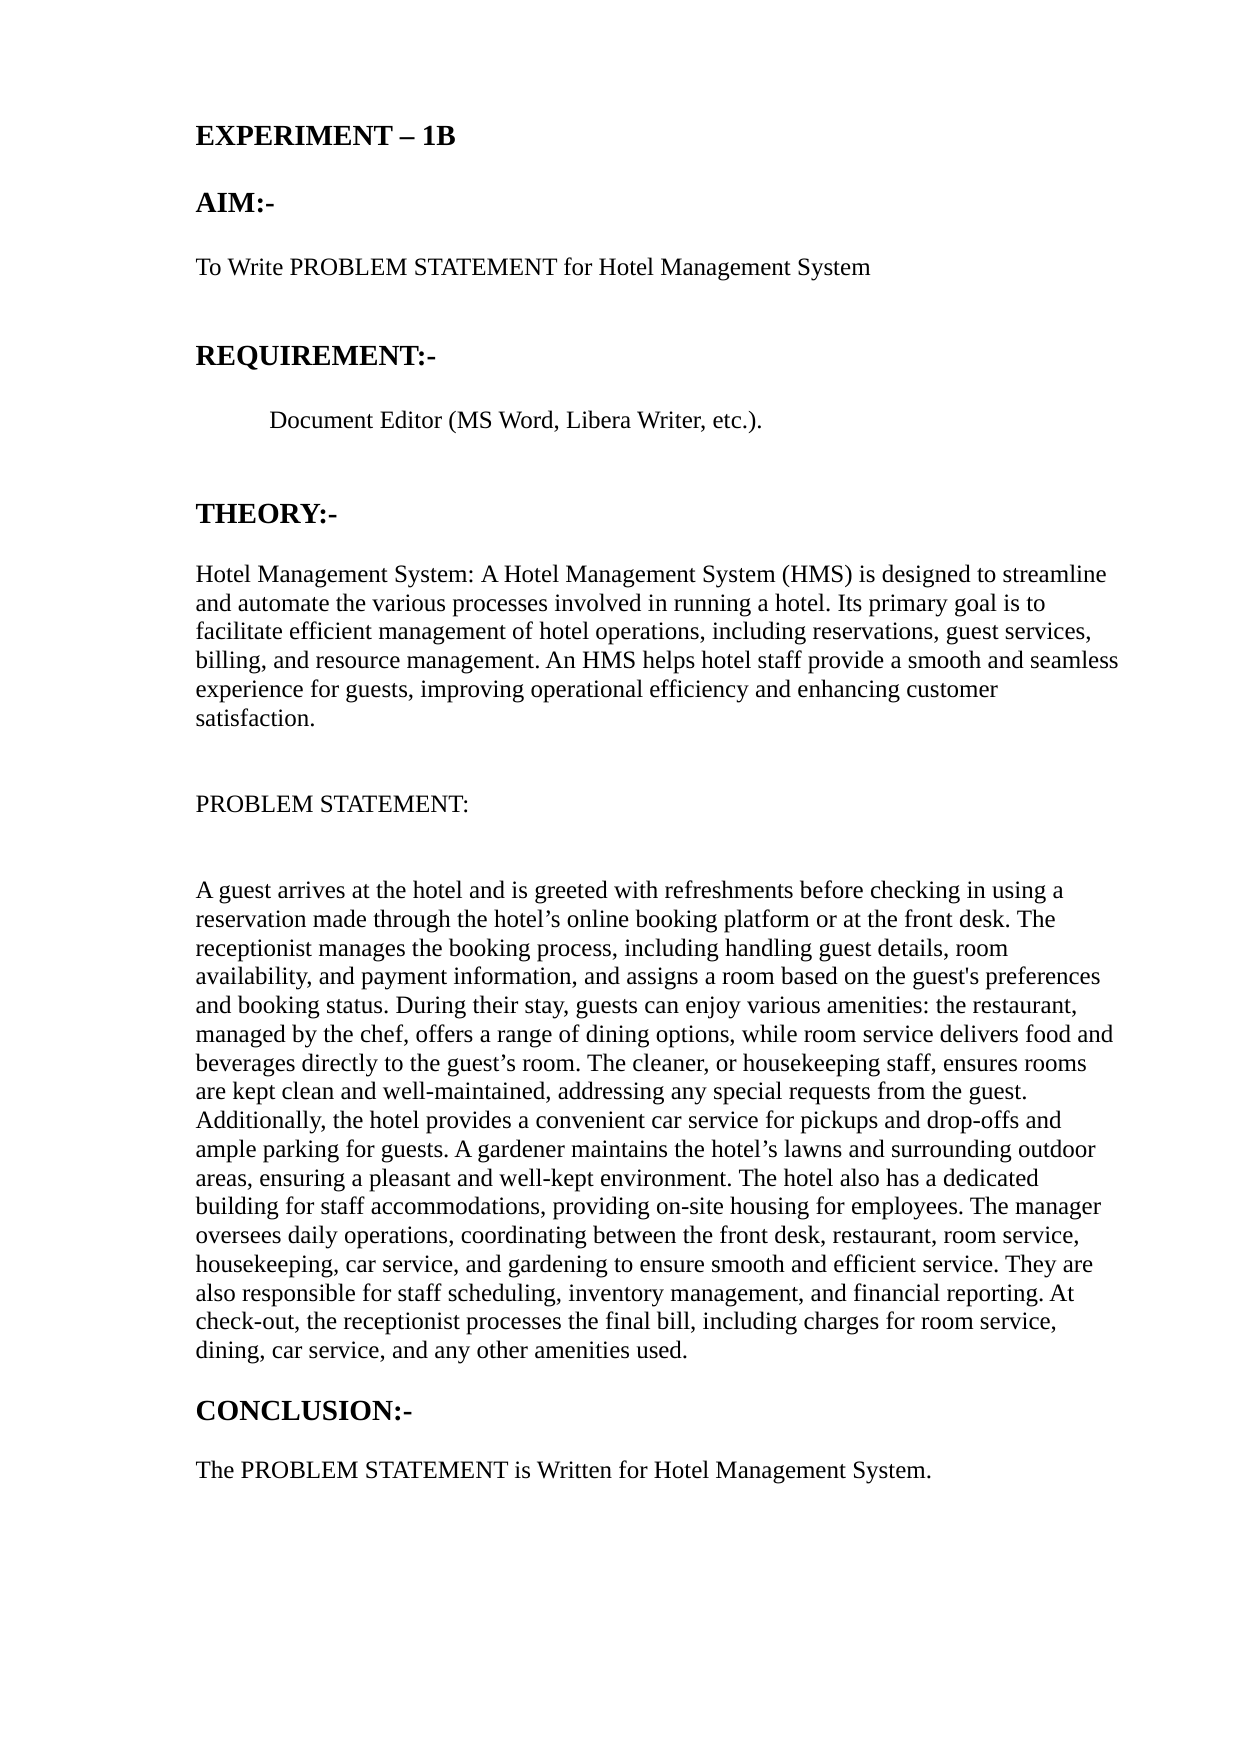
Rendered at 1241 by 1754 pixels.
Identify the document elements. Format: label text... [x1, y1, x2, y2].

text A guest arrives at the hotel and is greeted with refreshments before checking in using a reservation made through the hotel’s online booking platform or at the front desk. The receptionist manages the booking process, including handling guest details, room availability, and payment information, and assigns a room based on the guest's preferences and booking status. During their stay, guests can enjoy various amenities: the restaurant, managed by the chef, offers a range of dining options, while room service delivers food and beverages directly to the guest’s room. The cleaner, or housekeeping staff, ensures rooms are kept clean and well-maintained, addressing any special requests from the guest. Additionally, the hotel provides a convenient car service for pickups and drop-offs and ample parking for guests. A gardener maintains the hotel’s lawns and surrounding outdoor areas, ensuring a pleasant and well-kept environment. The hotel also has a dedicated building for staff accommodations, providing on-site housing for employees. The manager oversees daily operations, coordinating between the front desk, restaurant, room service, housekeeping, car service, and gardening to ensure smooth and efficient service. They are also responsible for staff scheduling, inventory management, and financial reporting. At check-out, the receptionist processes the final bill, including charges for room service, dining, car service, and any other amenities used. [195, 875, 1123, 1364]
text THEORY:- [195, 497, 1123, 530]
text CONCLUSION:- [195, 1393, 1123, 1426]
text REQUIREMENT:- [195, 338, 1123, 372]
text Hotel Management System: A Hotel Management System (HMS) is designed to streamline and automate the various processes involved in running a hotel. Its primary goal is to facilitate efficient management of hotel operations, including reservations, guest services, billing, and resource management. An HMS helps hotel staff provide a smooth and seamless experience for guests, improving operational efficiency and enhancing customer satisfaction. [195, 559, 1123, 731]
text To Write PROBLEM STATEMENT for Hotel Management System [195, 252, 1123, 281]
text PROBLEM STATEMENT: [195, 789, 1123, 818]
text AIM:- [195, 185, 1123, 219]
text Document Editor (MS Word, Libera Writer, etc.). [195, 406, 1123, 434]
text The PROBLEM STATEMENT is Written for Hotel Management System. [195, 1455, 1123, 1484]
text EXPERIMENT – 1B [195, 118, 1123, 152]
